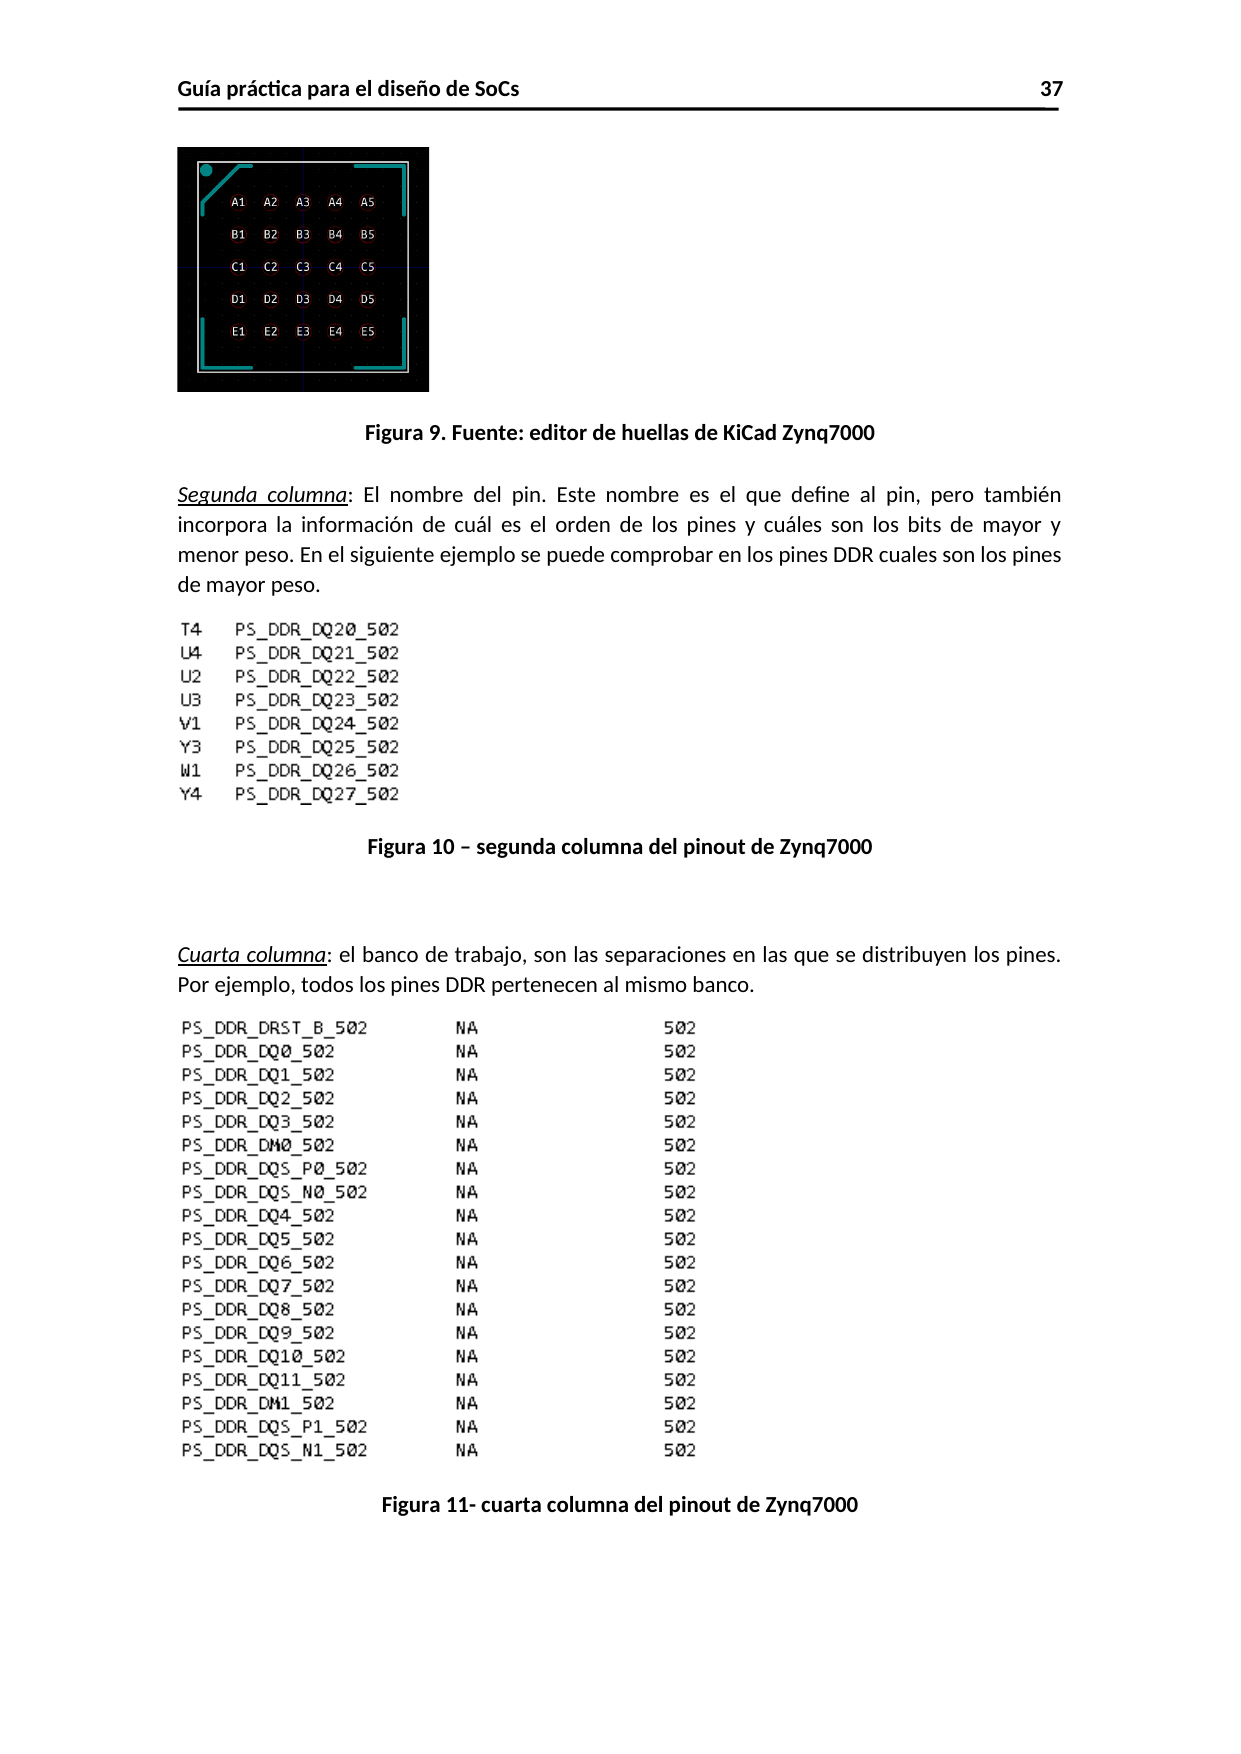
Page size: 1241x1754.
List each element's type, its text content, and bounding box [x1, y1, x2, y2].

text Cuarta columna: el banco de trabajo, son las separaciones en las que se distribuyen los pines. Por ejemplo, todos los pines DDR pertenecen al mismo banco. [177, 940, 1063, 998]
text Figura 11- cuarta columna del pinout de Zynq7000 [177, 1490, 1063, 1518]
picture [177, 617, 464, 805]
picture [177, 147, 430, 392]
picture [177, 1017, 717, 1463]
text Figura 10 – segunda columna del pinout de Zynq7000 [177, 832, 1063, 860]
text Figura 9. Fuente: editor de huellas de KiCad Zynq7000 [177, 418, 1063, 447]
text Segunda columna: El nombre del pin. Este nombre es el que define al pin, pero también incorpora la información de cuál es el orden de los pines y cuáles son los bits de mayor y menor peso. En el siguiente ejemplo se puede comprobar en los pines DDR cuales son los pines de mayor peso. [177, 480, 1063, 598]
